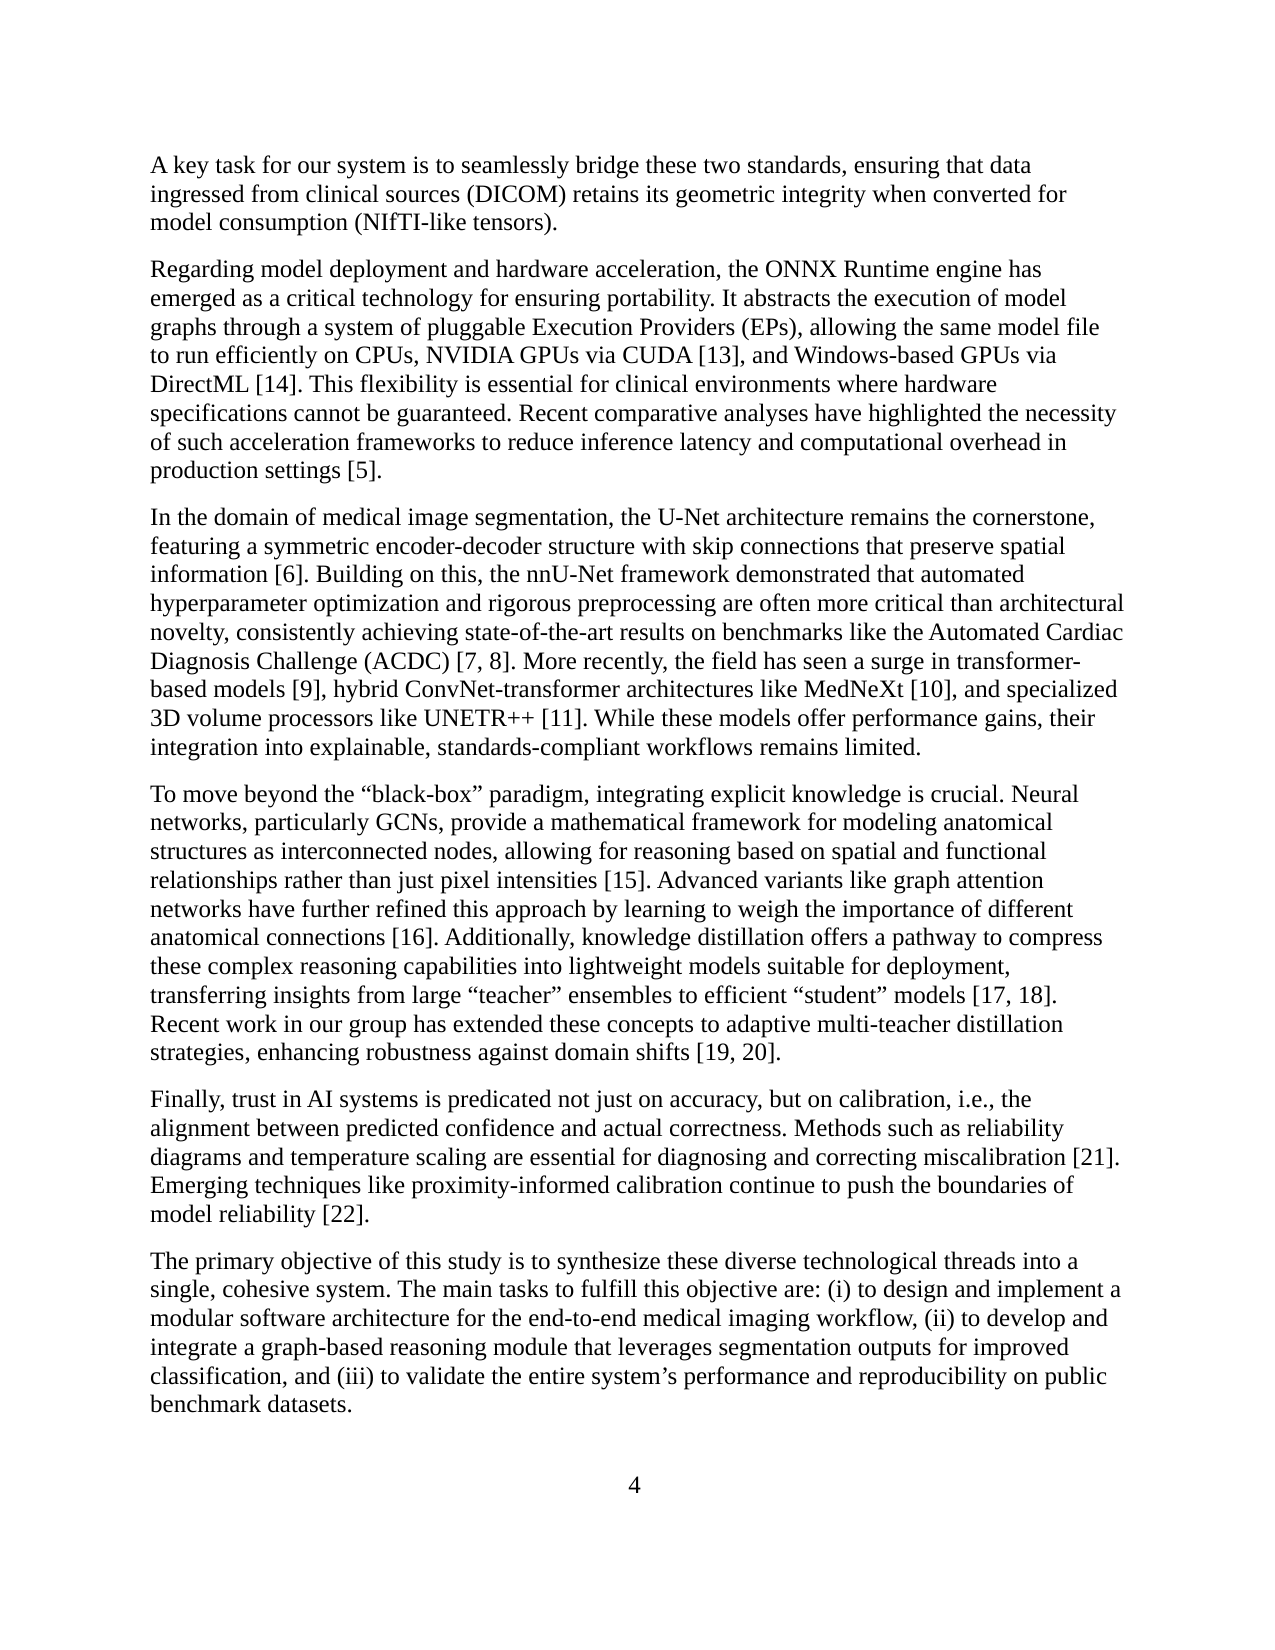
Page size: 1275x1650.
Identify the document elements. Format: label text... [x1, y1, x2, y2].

text In the domain of medical image segmentation, the U-Net architecture remains the cornerstone, featuring a symmetric encoder-decoder structure with skip connections that preserve spatial information [6]. Building on this, the nnU-Net framework demonstrated that automated hyperparameter optimization and rigorous preprocessing are often more critical than architectural novelty, consistently achieving state-of-the-art results on benchmarks like the Automated Cardiac Diagnosis Challenge (ACDC) [7, 8]. More recently, the field has seen a surge in transformer-based models [9], hybrid ConvNet-transformer architectures like MedNeXt [10], and specialized 3D volume processors like UNETR++ [11]. While these models offer performance gains, their integration into explainable, standards-compliant workflows remains limited. [150, 502, 1125, 761]
text A key task for our system is to seamlessly bridge these two standards, ensuring that data ingressed from clinical sources (DICOM) retains its geometric integrity when converted for model consumption (NIfTI-like tensors). [150, 150, 1125, 236]
text Finally, trust in AI systems is predicated not just on accuracy, but on calibration, i.e., the alignment between predicted confidence and actual correctness. Methods such as reliability diagrams and temperature scaling are essential for diagnosing and correcting miscalibration [21]. Emerging techniques like proximity-informed calibration continue to push the boundaries of model reliability [22]. [150, 1084, 1125, 1228]
text The primary objective of this study is to synthesize these diverse technological threads into a single, cohesive system. The main tasks to fulfill this objective are: (i) to design and implement a modular software architecture for the end-to-end medical imaging workflow, (ii) to develop and integrate a graph-based reasoning module that leverages segmentation outputs for improved classification, and (iii) to validate the entire system’s performance and reproducibility on public benchmark datasets. [150, 1246, 1125, 1418]
text Regarding model deployment and hardware acceleration, the ONNX Runtime engine has emerged as a critical technology for ensuring portability. It abstracts the execution of model graphs through a system of pluggable Execution Providers (EPs), allowing the same model file to run efficiently on CPUs, NVIDIA GPUs via CUDA [13], and Windows-based GPUs via DirectML [14]. This flexibility is essential for clinical environments where hardware specifications cannot be guaranteed. Recent comparative analyses have highlighted the necessity of such acceleration frameworks to reduce inference latency and computational overhead in production settings [5]. [150, 254, 1125, 484]
text To move beyond the “black-box” paradigm, integrating explicit knowledge is crucial. Neural networks, particularly GCNs, provide a mathematical framework for modeling anatomical structures as interconnected nodes, allowing for reasoning based on spatial and functional relationships rather than just pixel intensities [15]. Advanced variants like graph attention networks have further refined this approach by learning to weigh the importance of different anatomical connections [16]. Additionally, knowledge distillation offers a pathway to compress these complex reasoning capabilities into lightweight models suitable for deployment, transferring insights from large “teacher” ensembles to efficient “student” models [17, 18]. Recent work in our group has extended these concepts to adaptive multi-teacher distillation strategies, enhancing robustness against domain shifts [19, 20]. [150, 779, 1125, 1066]
